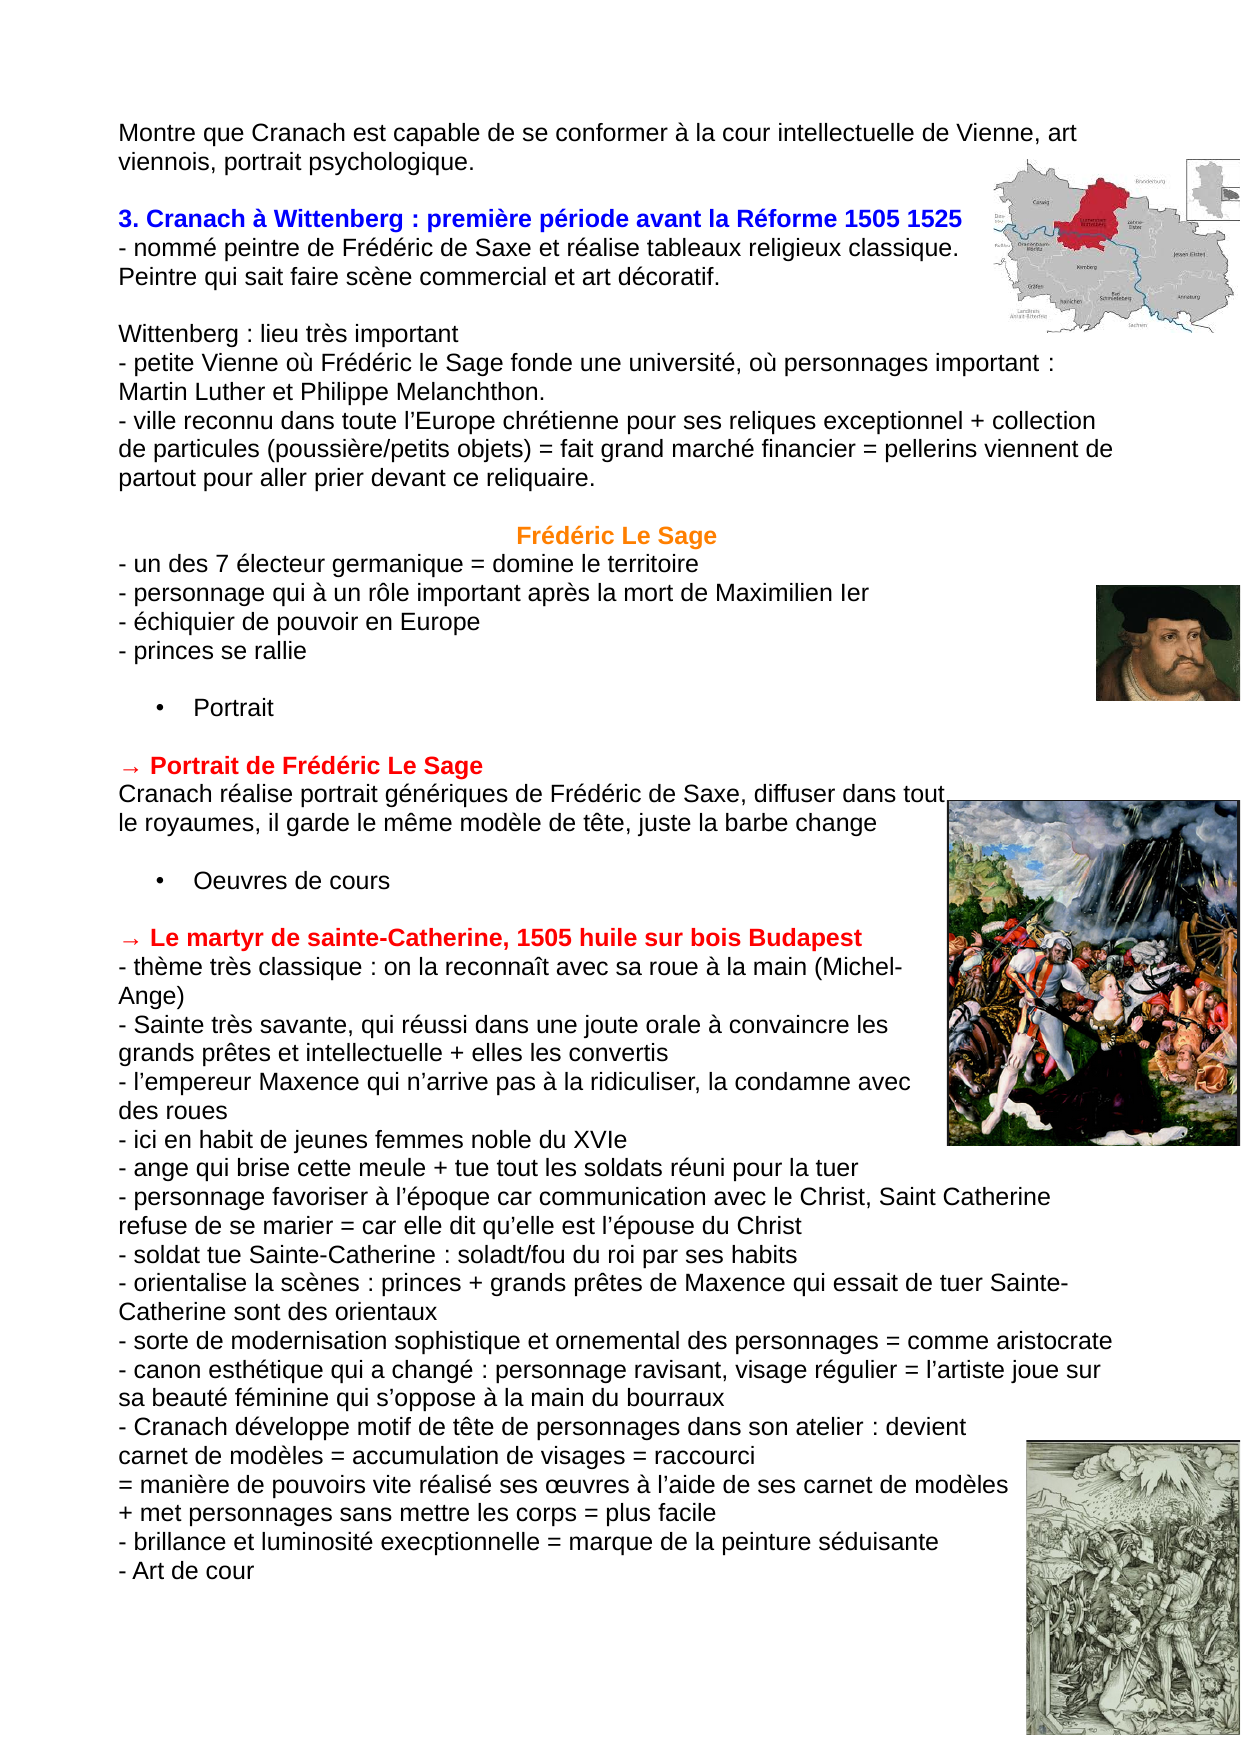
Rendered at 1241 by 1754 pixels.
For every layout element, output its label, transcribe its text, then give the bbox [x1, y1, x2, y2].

picture [993, 159, 1240, 333]
text - thème très classique : on la reconnaît avec sa roue à la main (Michel-Ange) [118, 952, 946, 1009]
text - un des 7 électeur germanique = domine le territoire [118, 549, 1122, 578]
text - soldat tue Sainte-Catherine : soladt/fou du roi par ses habits [118, 1239, 1122, 1268]
text Frédéric Le Sage [118, 521, 1122, 549]
text - l’empereur Maxence qui n’arrive pas à la ridiculiser, la condamne avec des roues [118, 1067, 946, 1124]
text → Le martyr de sainte-Catherine, 1505 huile sur bois Budapest [118, 923, 946, 952]
text - échiquier de pouvoir en Europe [118, 607, 1096, 636]
list Portrait [156, 693, 1122, 722]
text - Cranach développe motif de tête de personnages dans son atelier : devient carnet de modèles = accumulation de visages = raccourci [118, 1412, 1122, 1469]
text Wittenberg : lieu très important [118, 319, 1122, 348]
text - ange qui brise cette meule + tue tout les soldats réuni pour la tuer [118, 1153, 1122, 1182]
text - orientalise la scènes : princes + grands prêtes de Maxence qui essait de tuer Sainte-Catherine sont des orientaux [118, 1268, 1122, 1326]
text - ici en habit de jeunes femmes noble du XVIe [118, 1124, 1122, 1153]
picture [1026, 1440, 1241, 1735]
text - nommé peintre de Frédéric de Saxe et réalise tableaux religieux classique. [118, 233, 993, 262]
text - personnage qui à un rôle important après la mort de Maximilien Ier [118, 578, 1122, 607]
text - brillance et luminosité execptionnelle = marque de la peinture séduisante [118, 1527, 1026, 1556]
picture [1096, 585, 1241, 701]
text - Sainte très savante, qui réussi dans une joute orale à convaincre les grands prêtes et intellectuelle + elles les convertis [118, 1009, 946, 1067]
text = manière de pouvoirs vite réalisé ses œuvres à l’aide de ses carnet de modèles + met personnages sans mettre les corps = plus facile [118, 1469, 1026, 1527]
text Montre que Cranach est capable de se conformer à la cour intellectuelle de Vienne, art viennois, portrait psychologique. [118, 118, 1122, 176]
text Cranach réalise portrait génériques de Frédéric de Saxe, diffuser dans tout le royaumes, il garde le même modèle de tête, juste la barbe change [118, 779, 1122, 837]
text - canon esthétique qui a changé : personnage ravisant, visage régulier = l’artiste joue sur sa beauté féminine qui s’oppose à la main du bourraux [118, 1354, 1122, 1412]
list Oeuvres de cours [156, 866, 946, 894]
picture [946, 800, 1241, 1146]
text - princes se rallie [118, 636, 1096, 664]
text - personnage favoriser à l’époque car communication avec le Christ, Saint Catherine refuse de se marier = car elle dit qu’elle est l’épouse du Christ [118, 1182, 1122, 1239]
text - petite Vienne où Frédéric le Sage fonde une université, où personnages important : Martin Luther et Philippe Melanchthon. [118, 348, 1122, 406]
text - Art de cour [118, 1556, 1026, 1584]
text - sorte de modernisation sophistique et ornemental des personnages = comme aristocrate [118, 1326, 1122, 1354]
text → Portrait de Frédéric Le Sage [118, 751, 1122, 779]
text Peintre qui sait faire scène commercial et art décoratif. [118, 262, 993, 291]
text - ville reconnu dans toute l’Europe chrétienne pour ses reliques exceptionnel + collection de particules (poussière/petits objets) = fait grand marché financier = pellerins viennent de partout pour aller prier devant ce reliquaire. [118, 406, 1122, 492]
text 3. Cranach à Wittenberg : première période avant la Réforme 1505 1525 [118, 204, 993, 233]
